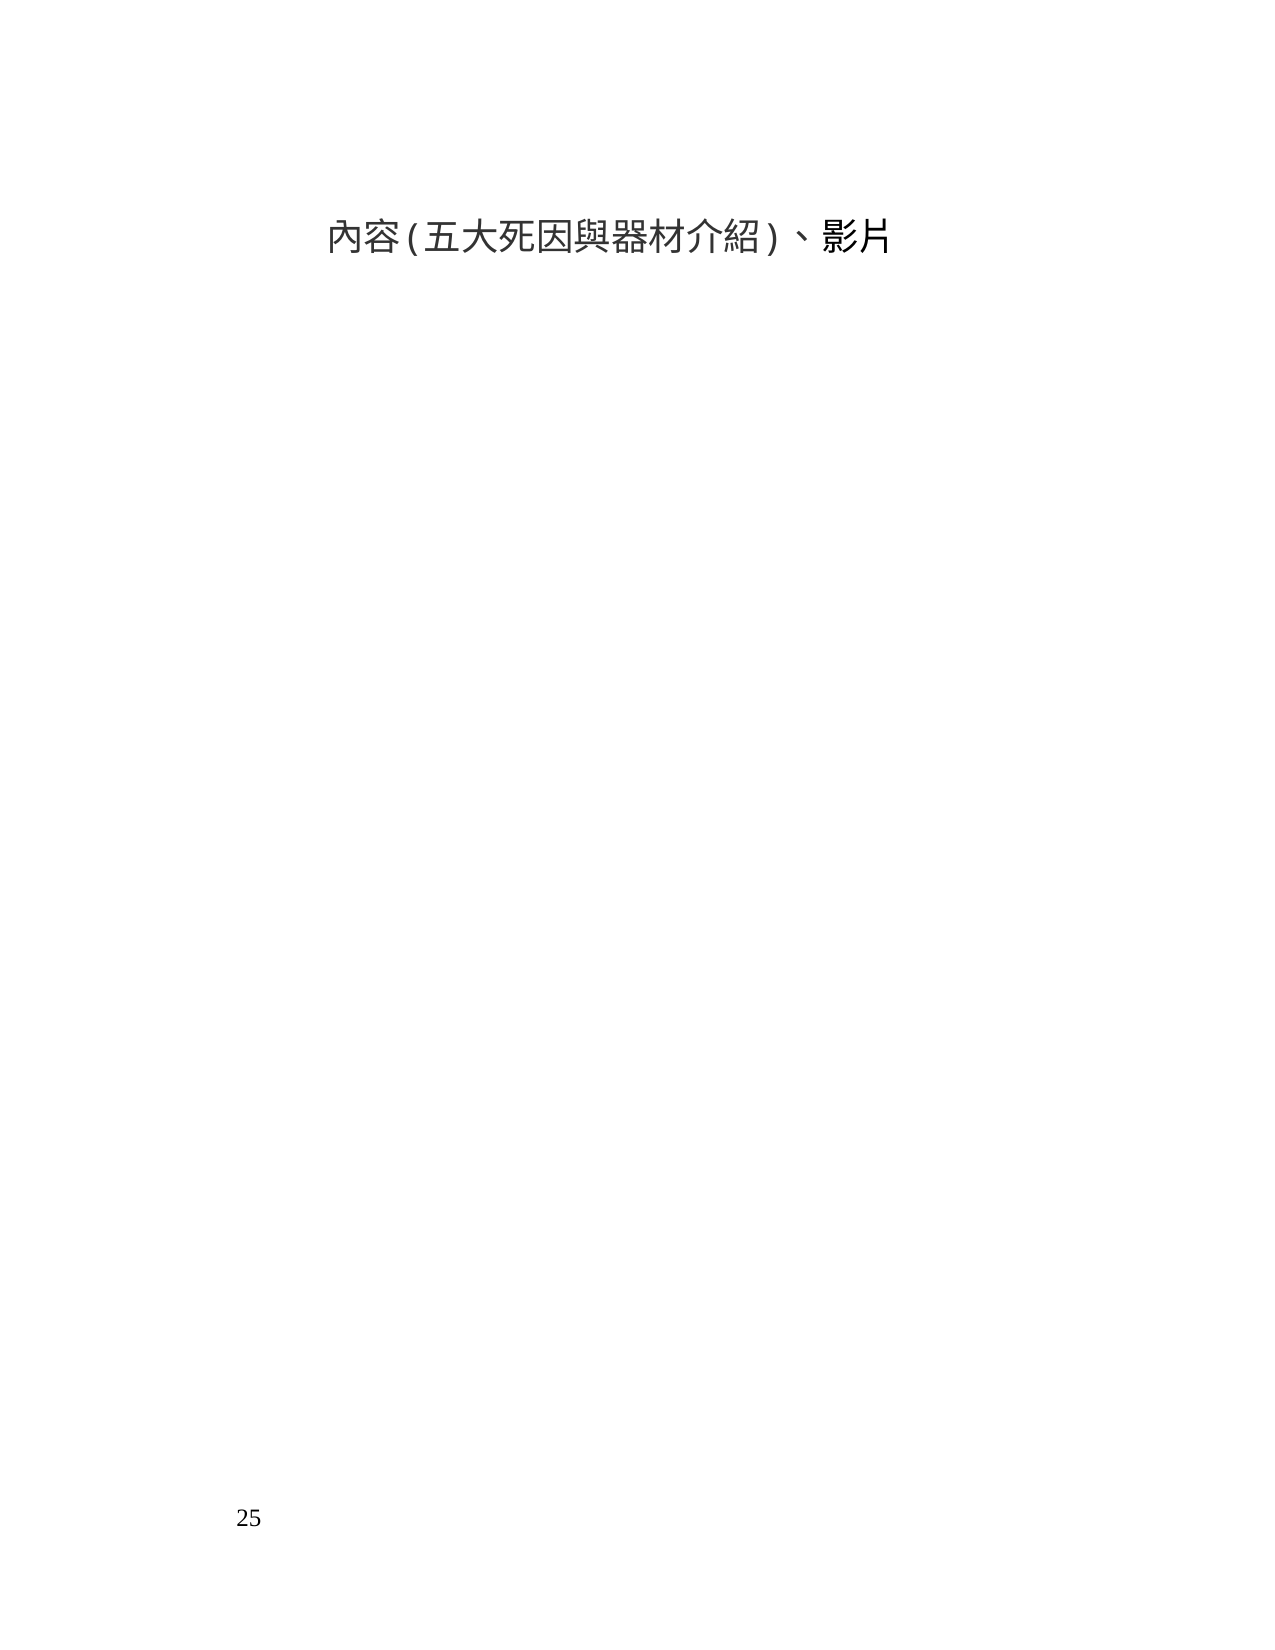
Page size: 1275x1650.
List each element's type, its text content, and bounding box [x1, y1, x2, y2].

text 內容(五大死因與器材介紹)、影片 [236, 207, 1157, 261]
